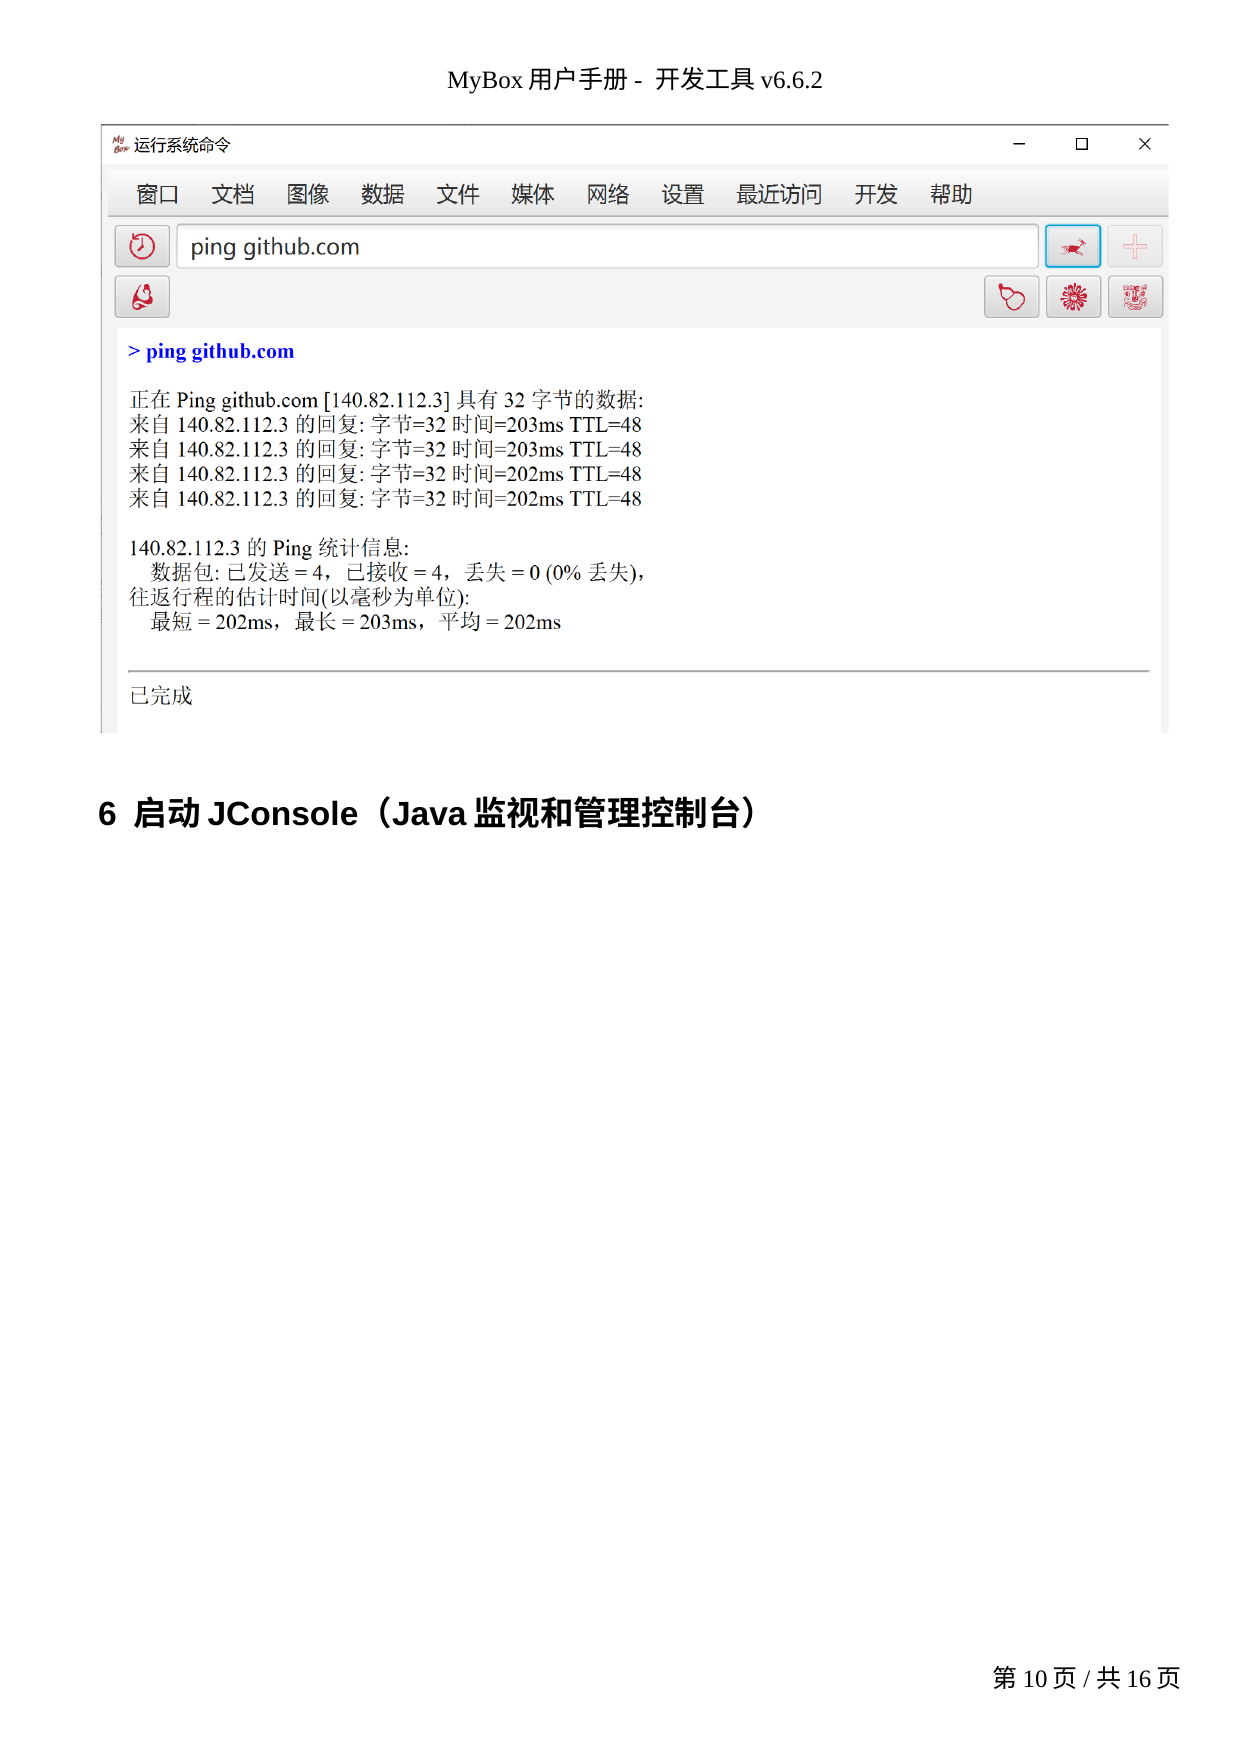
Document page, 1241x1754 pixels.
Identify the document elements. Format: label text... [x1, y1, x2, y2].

picture [100, 124, 1169, 733]
subtitle 启动JConsole（Java监视和管理控制台） [88, 786, 1181, 834]
